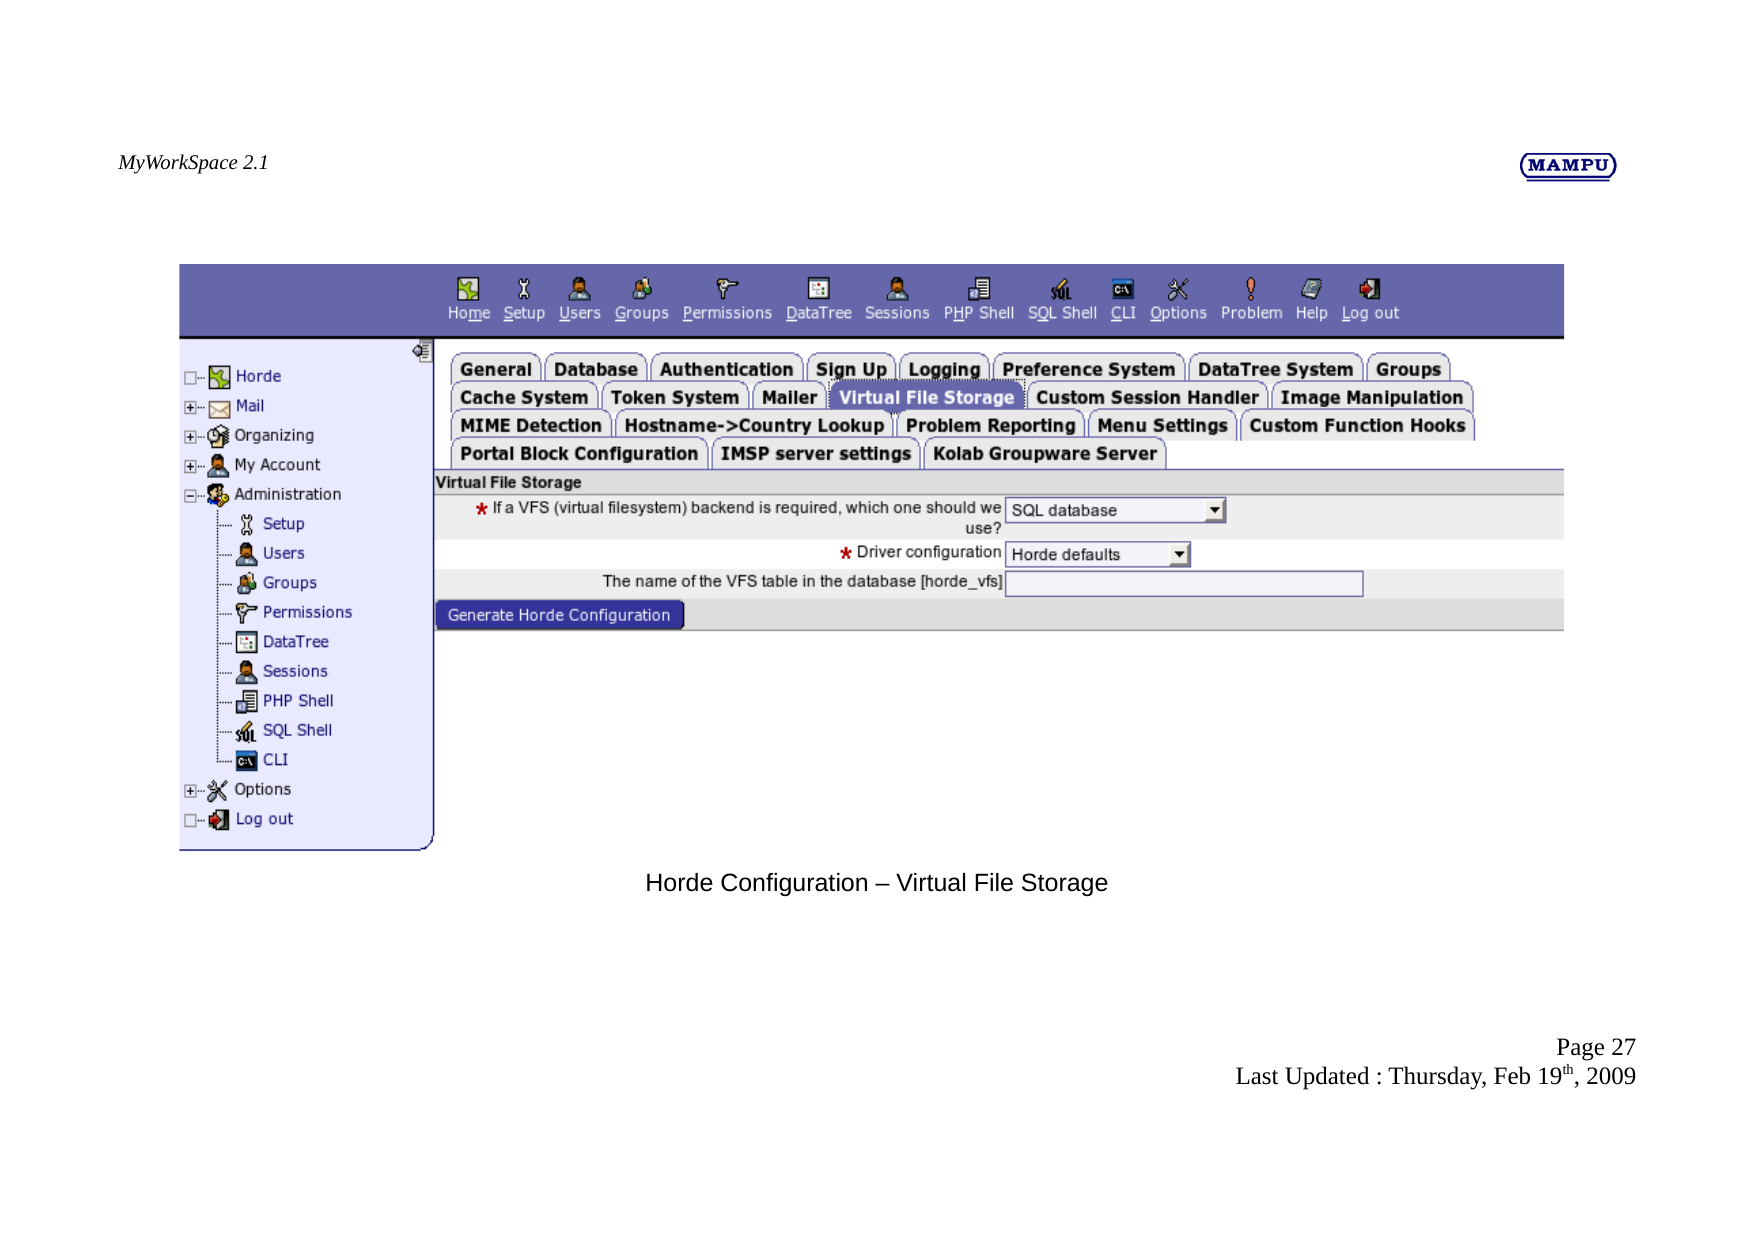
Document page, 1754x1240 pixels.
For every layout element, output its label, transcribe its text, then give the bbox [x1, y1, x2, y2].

text Horde Configuration – Virtual File Storage [118, 264, 1636, 897]
picture [1517, 150, 1622, 183]
picture [179, 264, 1565, 854]
